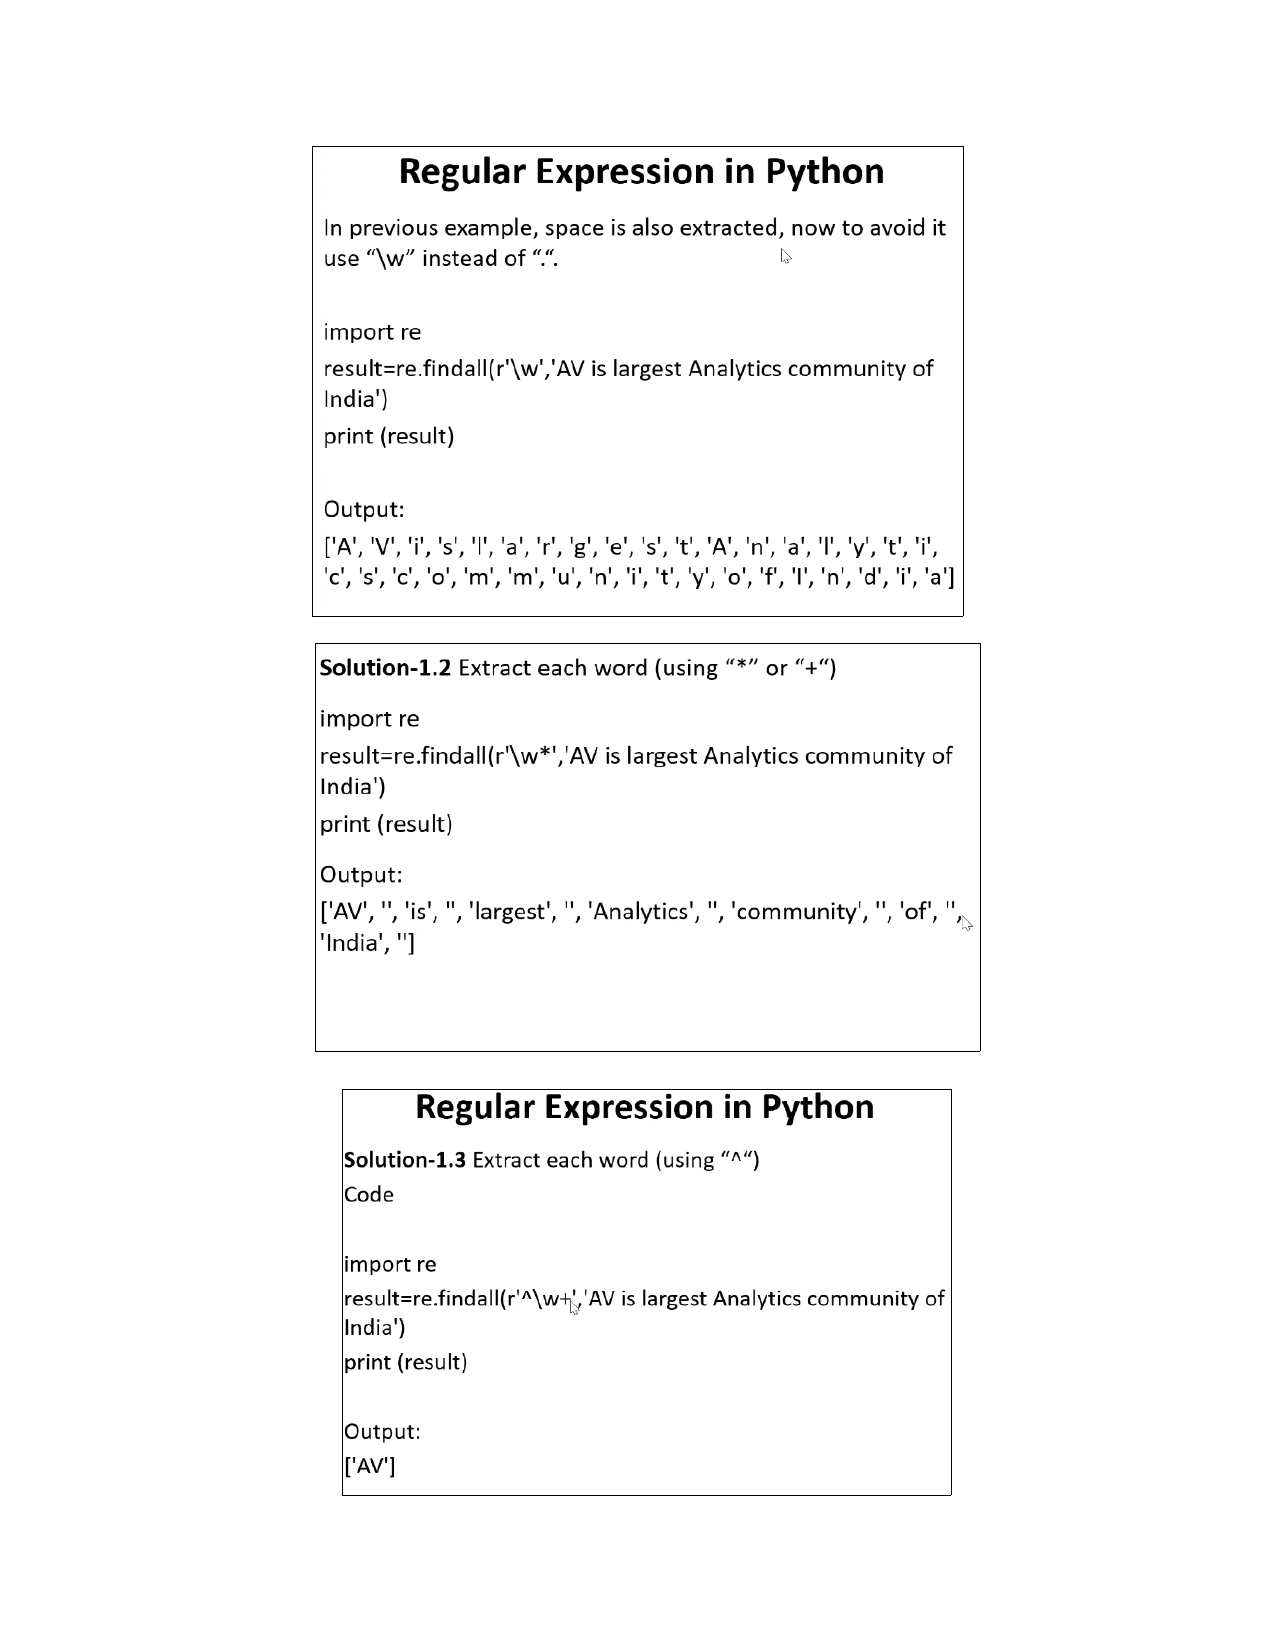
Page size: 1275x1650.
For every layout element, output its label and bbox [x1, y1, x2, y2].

picture [344, 1092, 948, 1492]
picture [318, 646, 977, 1048]
picture [315, 148, 960, 613]
